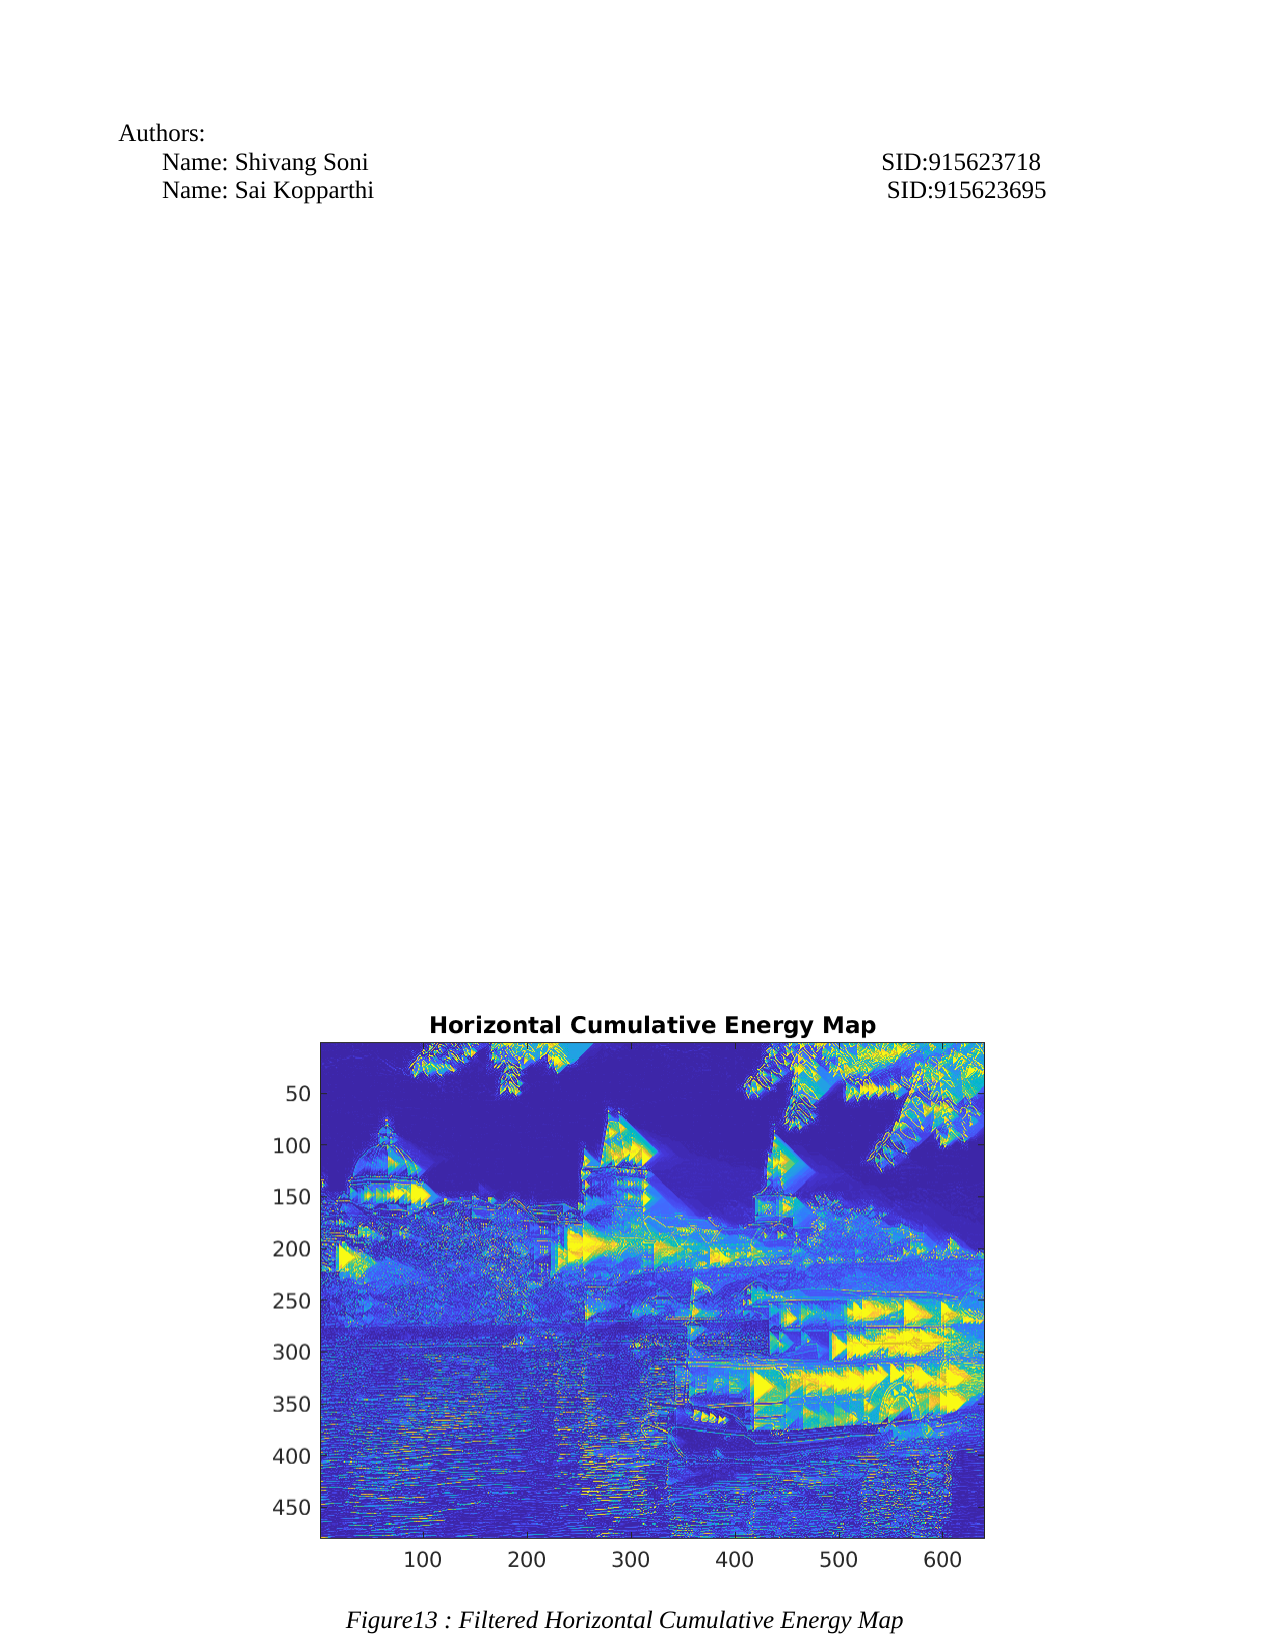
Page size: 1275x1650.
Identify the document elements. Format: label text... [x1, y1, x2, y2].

picture [208, 996, 1067, 1606]
text Figure13 : Filtered Horizontal Cumulative Energy Map [208, 1606, 1067, 1634]
